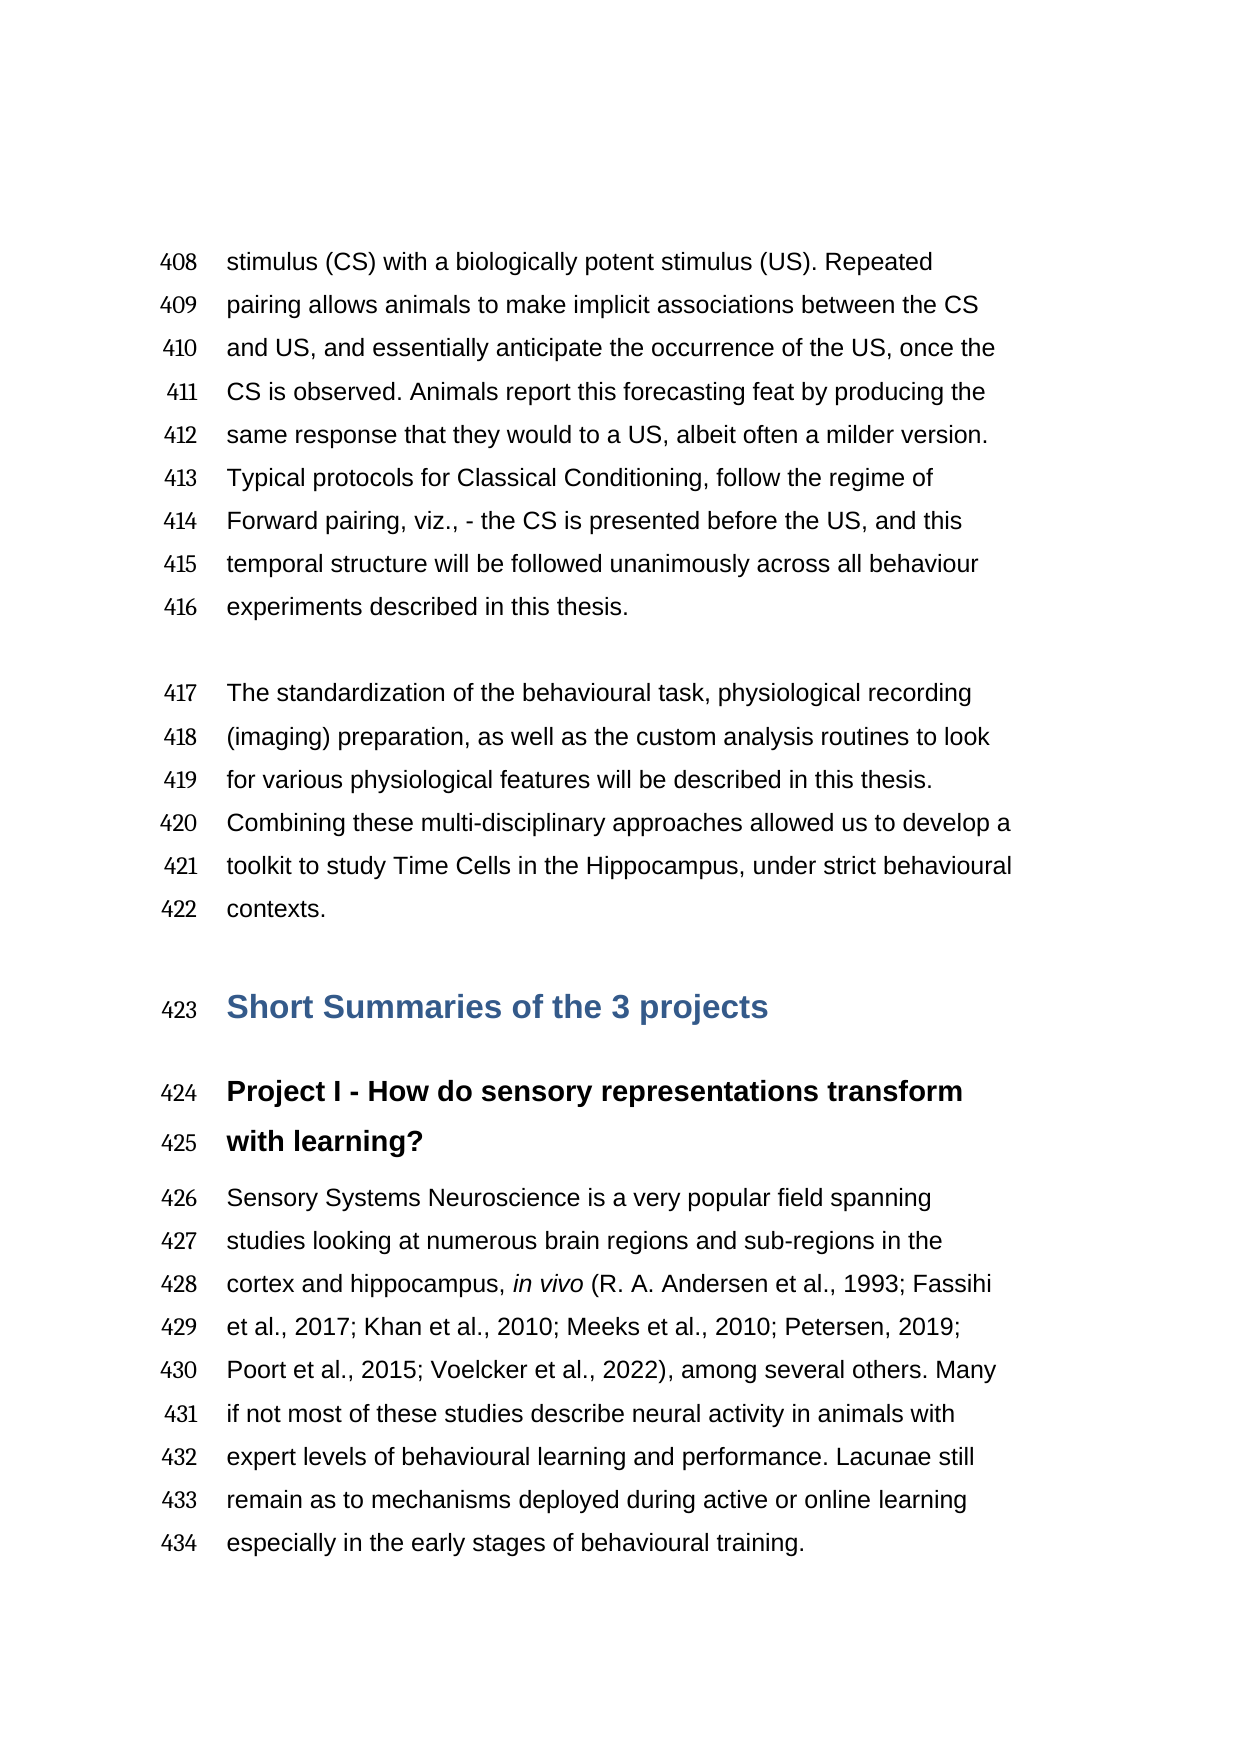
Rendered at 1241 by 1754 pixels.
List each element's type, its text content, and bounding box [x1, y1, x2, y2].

text stimulus (CS) with a biologically potent stimulus (US). Repeated pairing allows animals to make implicit associations between the CS and US, and essentially anticipate the occurrence of the US, once the CS is observed. Animals report this forecasting feat by producing the same response that they would to a US, albeit often a milder version. Typical protocols for Classical Conditioning, follow the regime of Forward pairing, viz., - the CS is presented before the US, and this temporal structure will be followed unanimously across all behaviour experiments described in this thesis. [226, 247, 1014, 621]
text Sensory Systems Neuroscience is a very popular field spanning studies looking at numerous brain regions and sub-regions in the cortex and hippocampus, in vivo (R. A. Andersen et al., 1993; Fassihi et al., 2017; Khan et al., 2010; Meeks et al., 2010; Petersen, 2019; Poort et al., 2015; Voelcker et al., 2022)⁠, among several others. Many if not most of these studies describe neural activity in animals with expert levels of behavioural learning and performance. Lacunae still remain as to mechanisms deployed during active or online learning especially in the early stages of behavioural training. [226, 1183, 1014, 1557]
text The standardization of the behavioural task, physiological recording (imaging) preparation, as well as the custom analysis routines to look for various physiological features will be described in this thesis. Combining these multi-disciplinary approaches allowed us to develop a toolkit to study Time Cells in the Hippocampus, under strict behavioural contexts. [226, 678, 1014, 923]
subtitle Project I - How do sensory representations transform with learning? [226, 1074, 1014, 1158]
subtitle Short Summaries of the 3 projects [226, 987, 1014, 1026]
